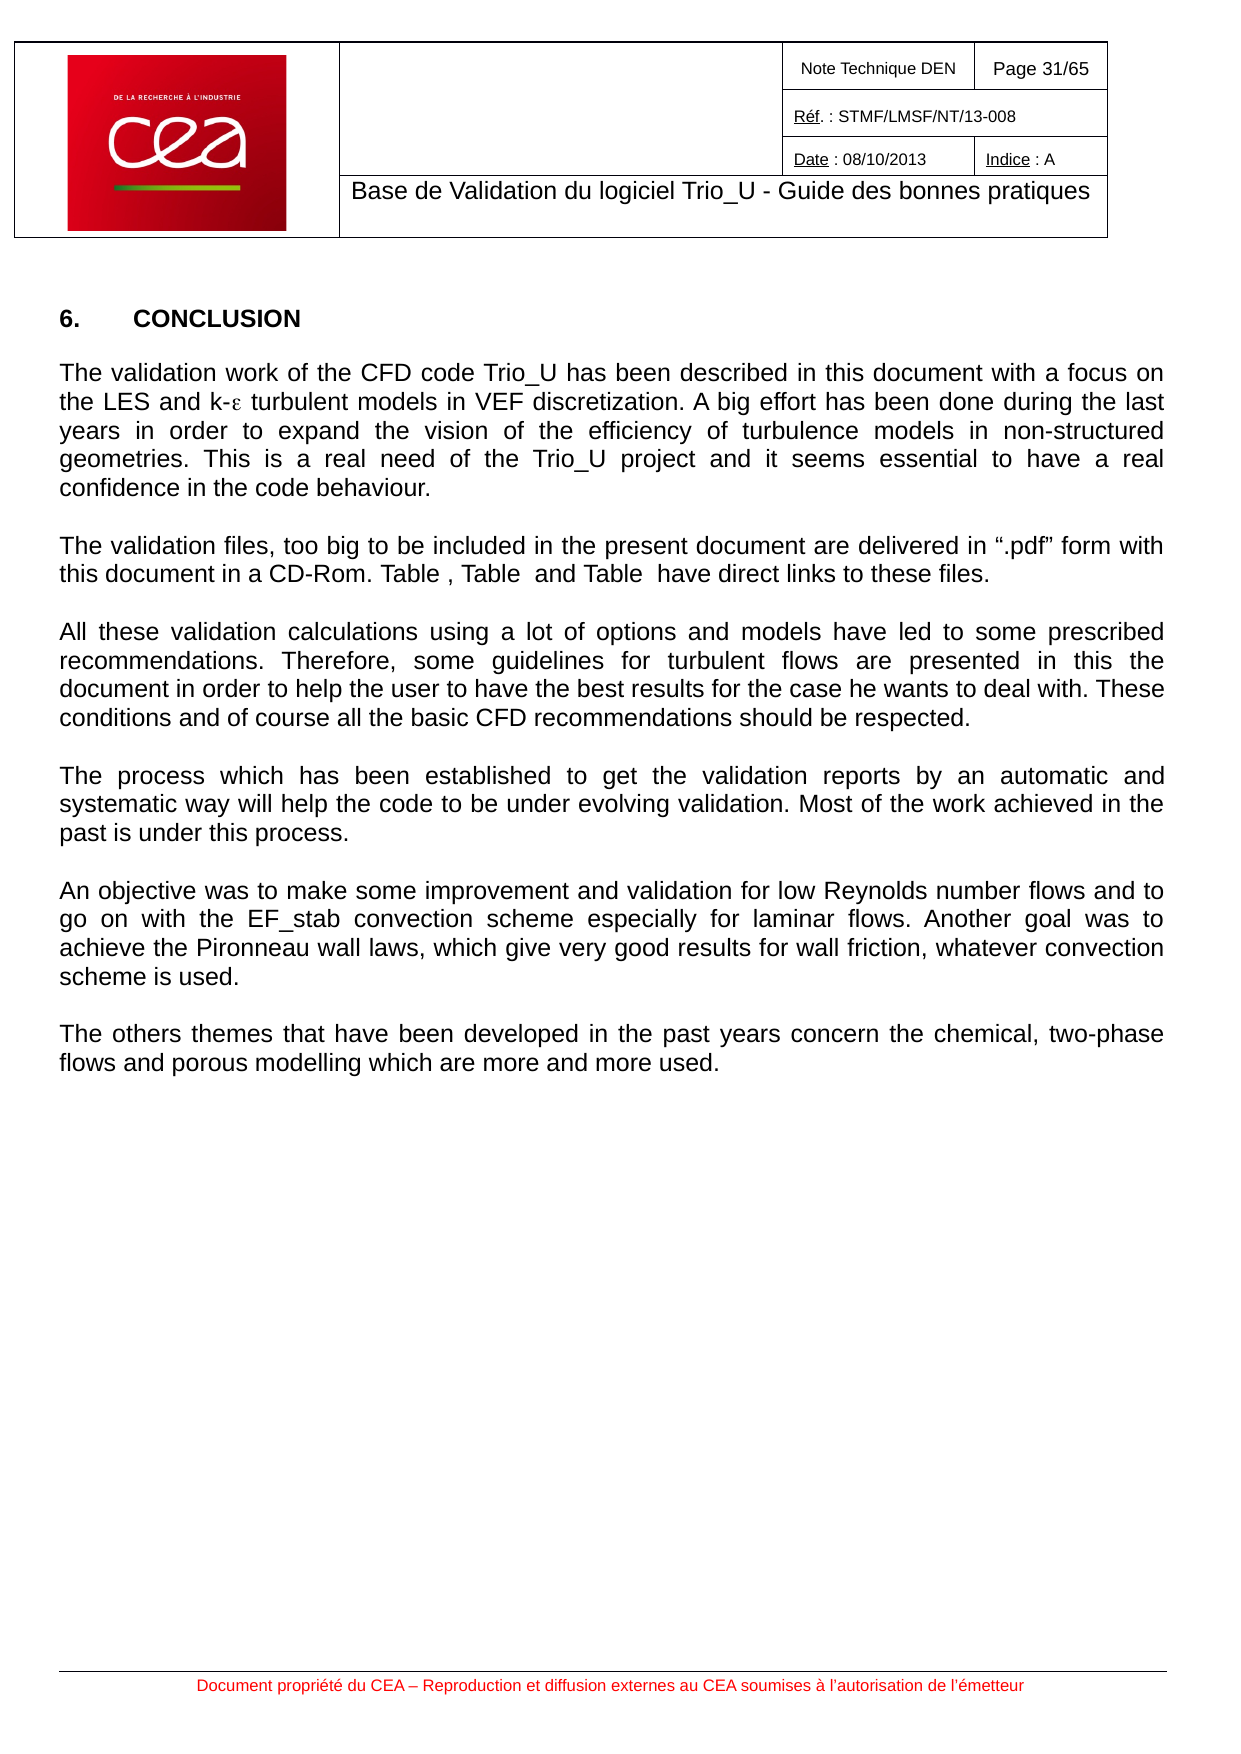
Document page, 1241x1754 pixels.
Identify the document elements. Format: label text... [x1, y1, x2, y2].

picture [67, 55, 287, 231]
subtitle Conclusion [59, 304, 1167, 333]
text The others themes that have been developed in the past years concern the chemical, two-phase flows and porous modelling which are more and more used. [59, 1019, 1167, 1077]
text The validation work of the CFD code Trio_U has been described in this document with a focus on the LES and k- turbulent models in VEF discretization. A big effort has been done during the last years in order to expand the vision of the efficiency of turbulence models in non-structured geometries. This is a real need of the Trio_U project and it seems essential to have a real confidence in the code behaviour. [59, 358, 1167, 502]
text The process which has been established to get the validation reports by an automatic and systematic way will help the code to be under evolving validation. Most of the work achieved in the past is under this process. [59, 761, 1167, 847]
text An objective was to make some improvement and validation for low Reynolds number flows and to go on with the EF_stab convection scheme especially for laminar flows. Another goal was to achieve the Pironneau wall laws, which give very good results for wall friction, whatever convection scheme is used. [59, 876, 1167, 991]
text All these validation calculations using a lot of options and models have led to some prescribed recommendations. Therefore, some guidelines for turbulent flows are presented in this the document in order to help the user to have the best results for the case he wants to deal with. These conditions and of course all the basic CFD recommendations should be respected. [59, 617, 1167, 732]
text The validation files, too big to be included in the present document are delivered in “.pdf” form with this document in a CD-Rom. 2, 3 and 5 have direct links to these files. [59, 531, 1167, 588]
